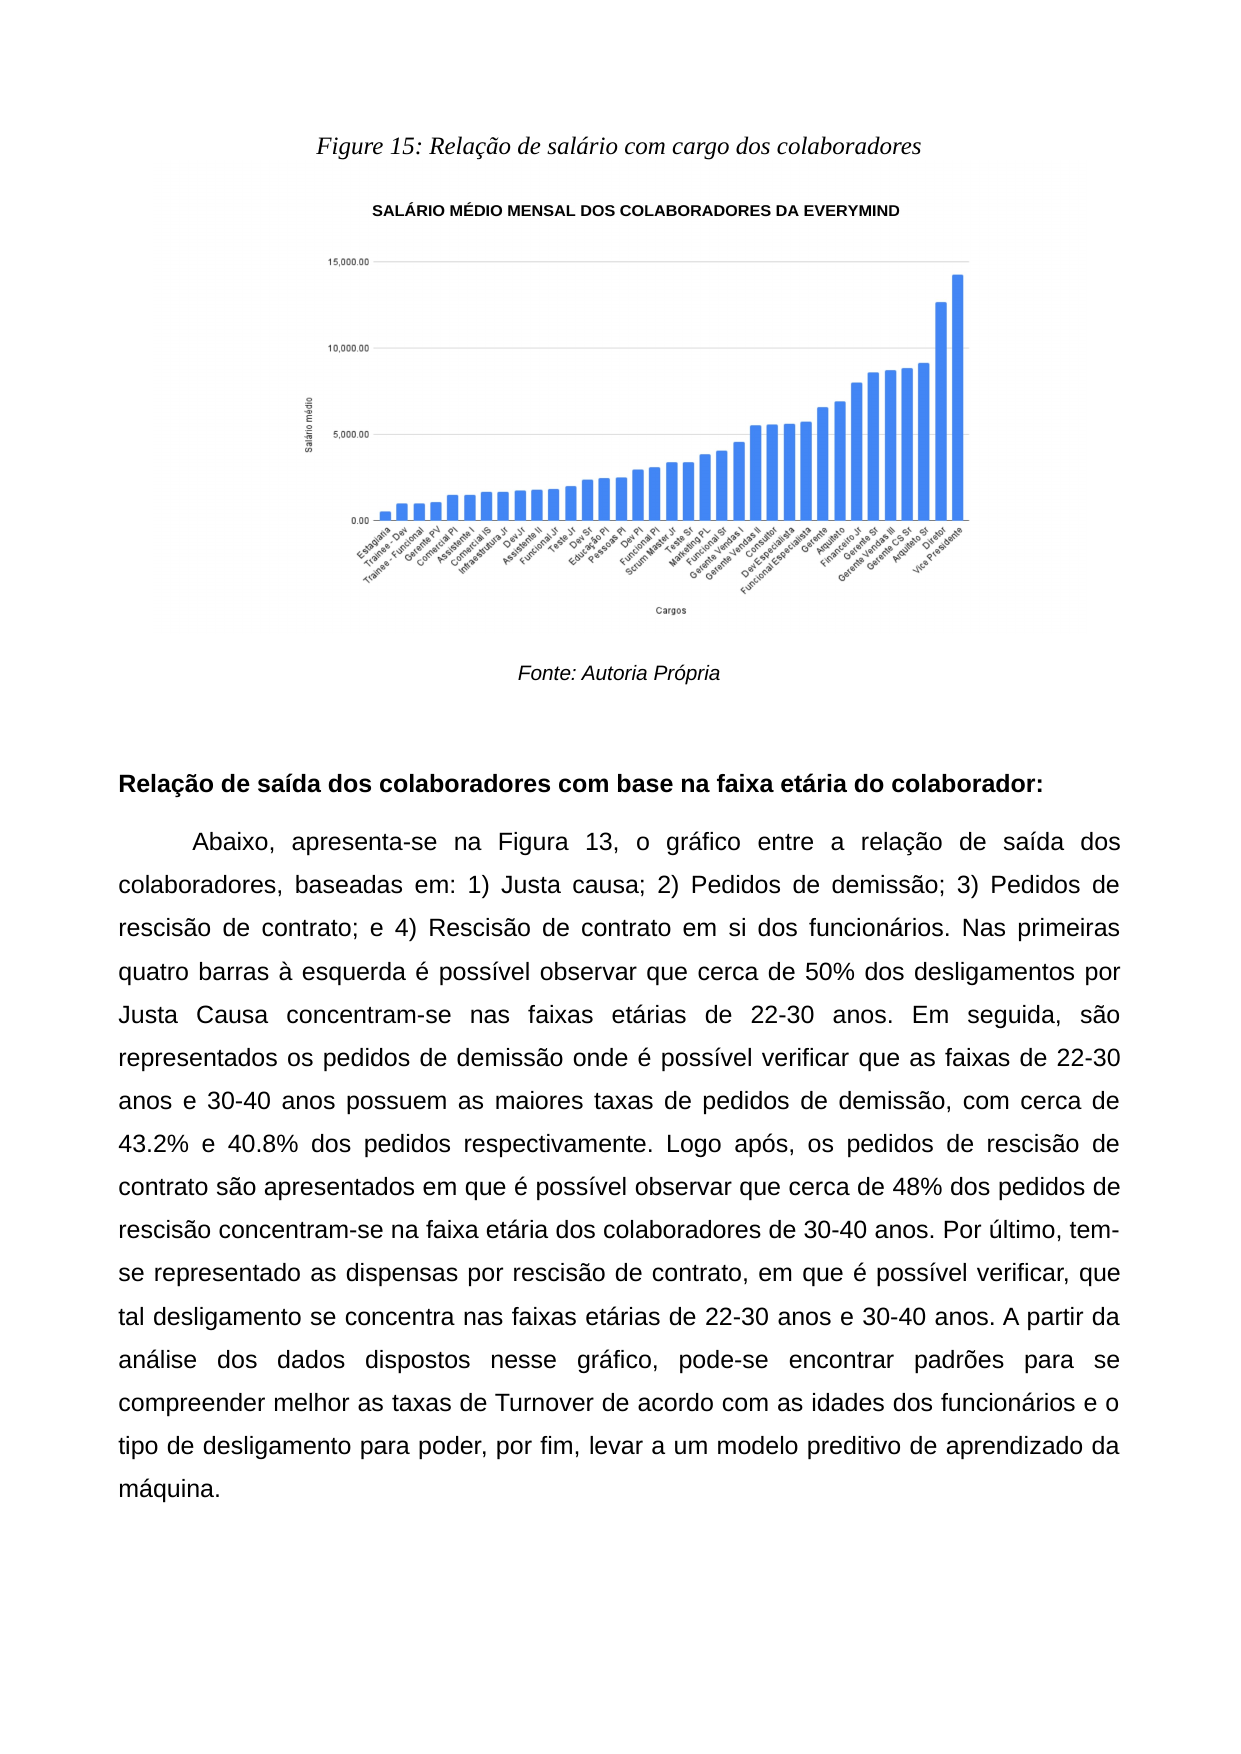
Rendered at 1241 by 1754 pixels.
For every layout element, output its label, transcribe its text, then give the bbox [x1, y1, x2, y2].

picture [153, 160, 1087, 634]
text Fonte: Autoria Própria [118, 160, 1122, 685]
text Figure 15: Relação de salário com cargo dos colaboradores [118, 131, 1122, 160]
text Abaixo, apresenta-se na Figura 13, o gráfico entre a relação de saída dos colaboradores, baseadas em: 1) Justa causa; 2) Pedidos de demissão; 3) Pedidos de rescisão de contrato; e 4) Rescisão de contrato em si dos funcionários. Nas primeiras quatro barras à esquerda é possível observar que cerca de 50% dos desligamentos por Justa Causa concentram-se nas faixas etárias de 22-30 anos. Em seguida, são representados os pedidos de demissão onde é possível verificar que as faixas de 22-30 anos e 30-40 anos possuem as maiores taxas de pedidos de demissão, com cerca de 43.2% e 40.8% dos pedidos respectivamente. Logo após, os pedidos de rescisão de contrato são apresentados em que é possível observar que cerca de 48% dos pedidos de rescisão concentram-se na faixa etária dos colaboradores de 30-40 anos. Por último, tem-se representado as dispensas por rescisão de contrato, em que é possível verificar, que tal desligamento se concentra nas faixas etárias de 22-30 anos e 30-40 anos. A partir da análise dos dados dispostos nesse gráfico, pode-se encontrar padrões para se compreender melhor as taxas de Turnover de acordo com as idades dos funcionários e o tipo de desligamento para poder, por fim, levar a um modelo preditivo de aprendizado da máquina. [118, 827, 1122, 1503]
text [118, 118, 1122, 131]
text Relação de saída dos colaboradores com base na faixa etária do colaborador: [118, 769, 1122, 798]
